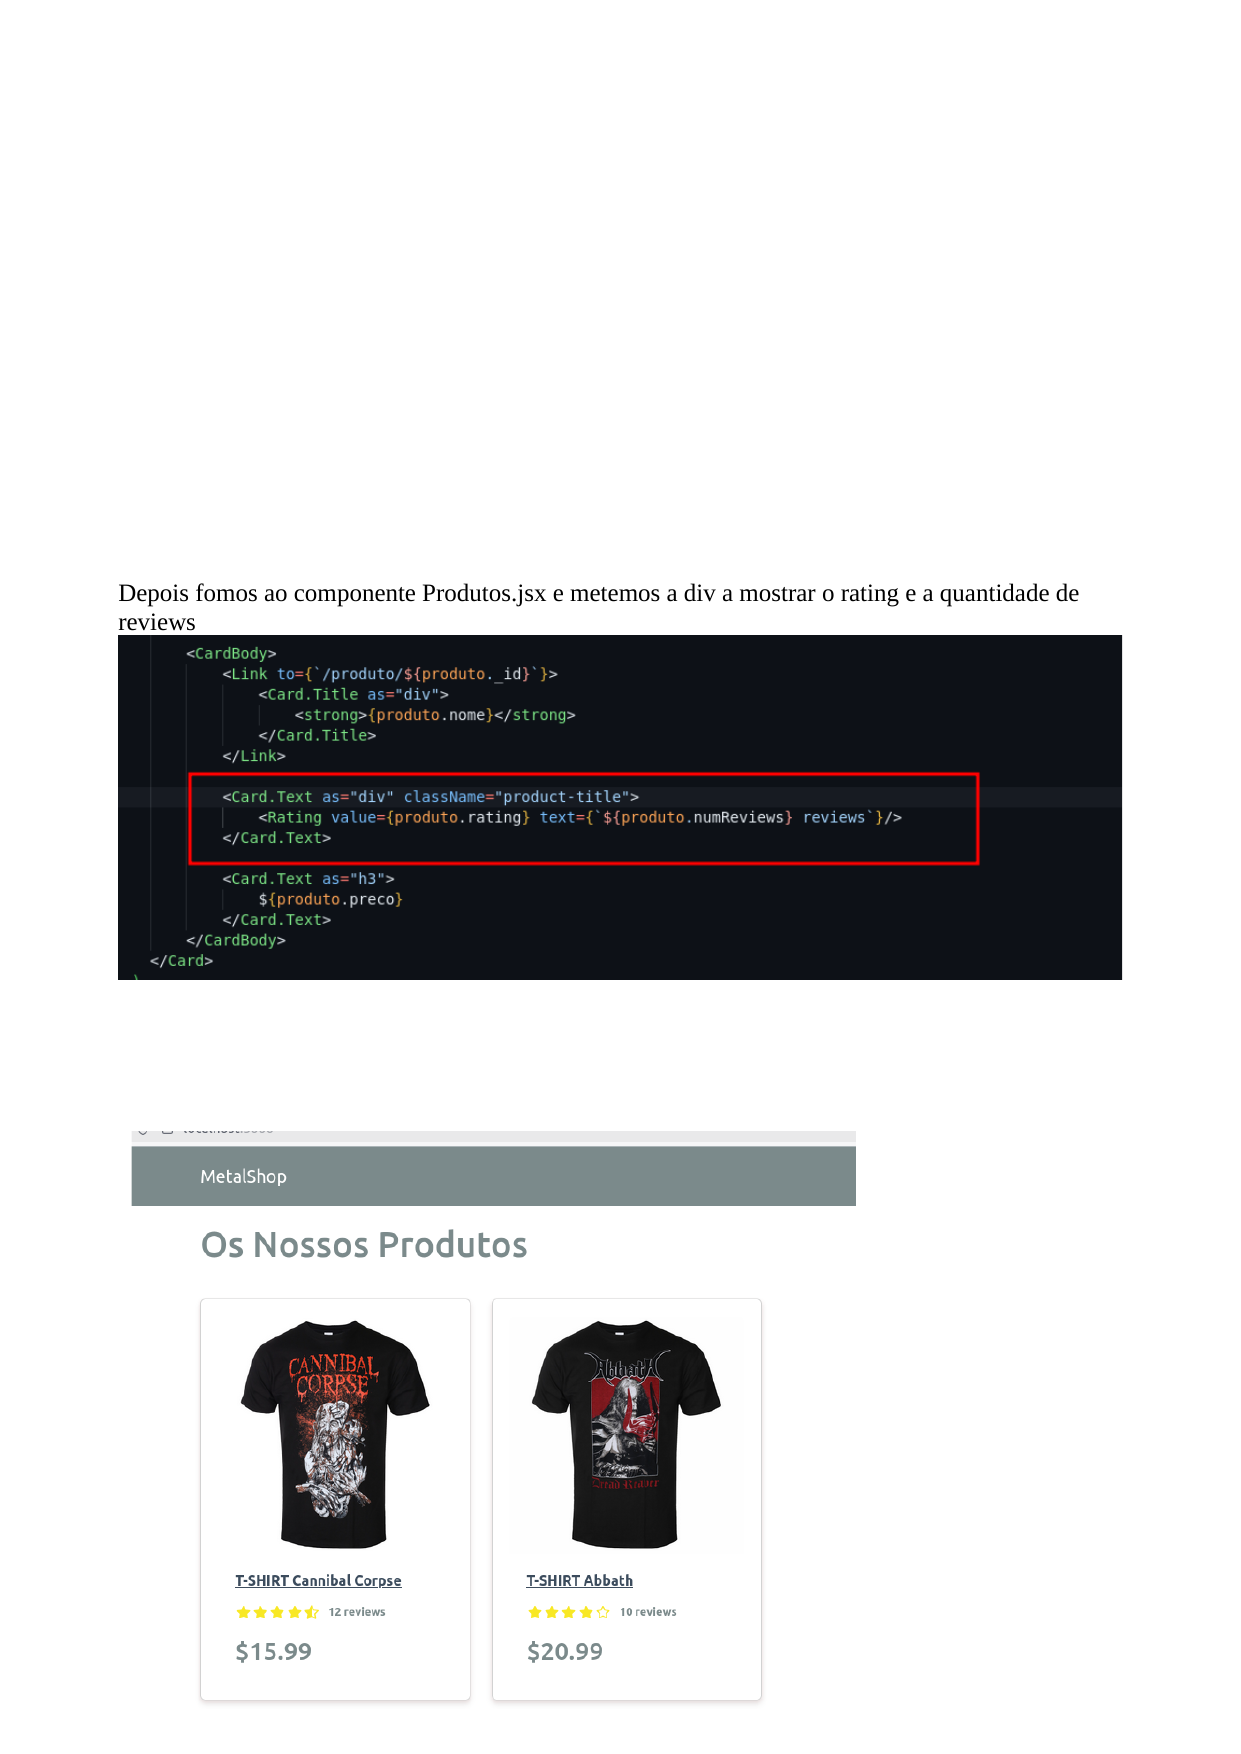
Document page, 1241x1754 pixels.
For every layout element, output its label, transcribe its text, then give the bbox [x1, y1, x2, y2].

text Depois fomos ao componente Produtos.jsx e metemos a div a mostrar o rating e a quantidade de reviews [118, 578, 1122, 635]
picture [118, 635, 1123, 980]
picture [131, 1131, 856, 1754]
